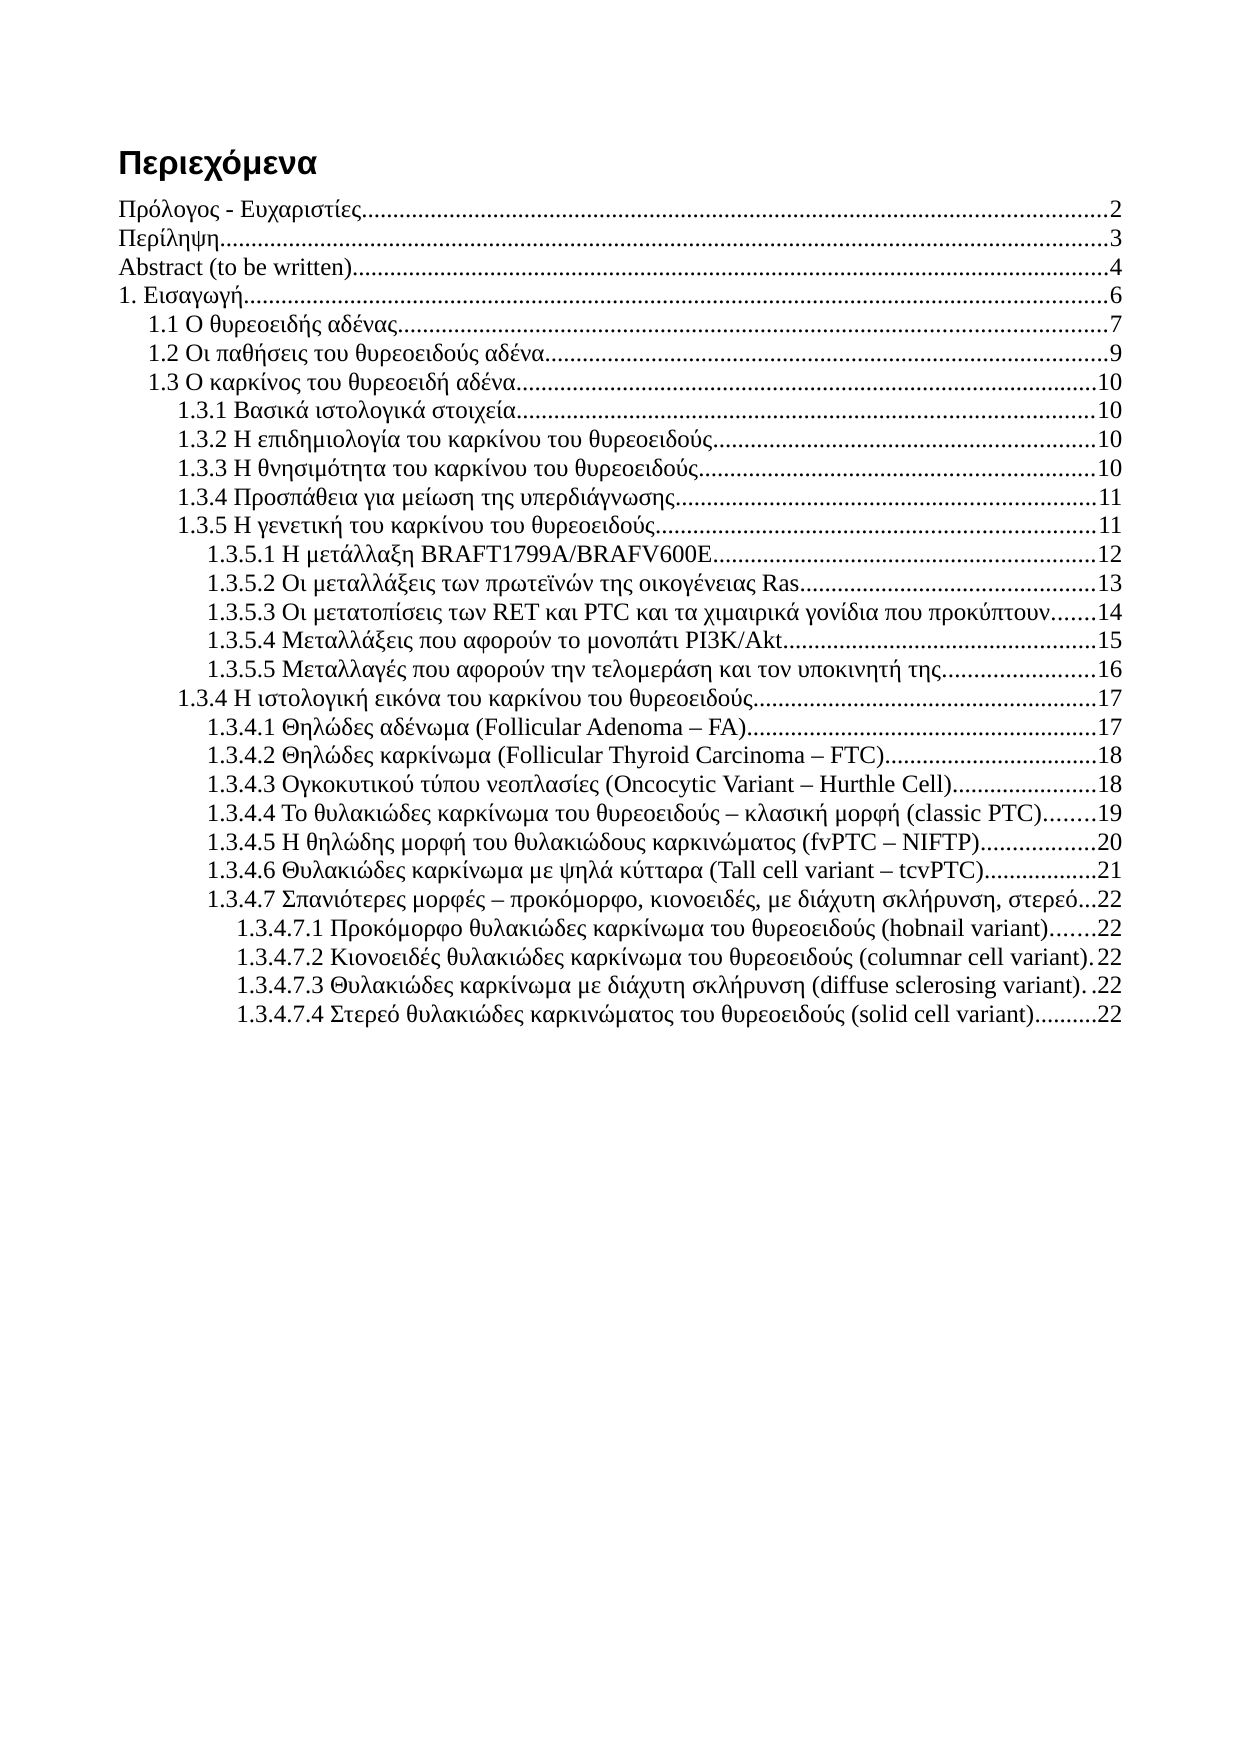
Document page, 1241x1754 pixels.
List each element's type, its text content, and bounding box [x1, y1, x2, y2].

text 1.1 Ο θυρεοειδής αδένας 7 [148, 309, 1122, 338]
text 1.3.2 Η επιδημιολογία του καρκίνου του θυρεοειδούς 10 [177, 424, 1122, 453]
text 1.3.5.3 Οι μετατοπίσεις των RET και PTC και τα χιμαιρικά γονίδια που προκύπτουν 14 [207, 597, 1122, 625]
text 1.3.4.1 Θηλώδες αδένωμα (Follicular Adenoma – FA) 17 [207, 712, 1122, 740]
text 1.3.4.7.2 Κιονοειδές θυλακιώδες καρκίνωμα του θυρεοειδούς (columnar cell variant) 22 [236, 942, 1122, 970]
text 1.3.4.3 Ογκοκυτικού τύπου νεοπλασίες (Oncocytic Variant – Hurthle Cell) 18 [207, 769, 1122, 798]
text 1.3.4 Προσπάθεια για μείωση της υπερδιάγνωσης 11 [177, 482, 1122, 510]
text 1.3 Ο καρκίνος του θυρεοειδή αδένα 10 [148, 367, 1122, 395]
text 1.3.4.7.3 Θυλακιώδες καρκίνωμα με διάχυτη σκλήρυνση (diffuse sclerosing variant) 22 [236, 970, 1122, 999]
text 1.3.4 Η ιστολογική εικόνα του καρκίνου του θυρεοειδούς 17 [177, 683, 1122, 712]
subtitle Περιεχόμενα [118, 143, 1122, 182]
text 1.3.4.7.1 Προκόμορφο θυλακιώδες καρκίνωμα του θυρεοειδούς (hobnail variant) 22 [236, 913, 1122, 942]
text 1.3.4.2 Θηλώδες καρκίνωμα (Follicular Thyroid Carcinoma – FTC) 18 [207, 740, 1122, 769]
text 1.3.1 Βασικά ιστολογικά στοιχεία 10 [177, 395, 1122, 424]
text Περίληψη 3 [118, 223, 1122, 252]
text Abstract (to be written) 4 [118, 252, 1122, 280]
text 1.3.4.7 Σπανιότερες μορφές – προκόμορφο, κιονοειδές, με διάχυτη σκλήρυνση, στερεό 22 [207, 884, 1122, 913]
text 1. Εισαγωγή 6 [118, 280, 1122, 309]
text 1.3.5 Η γενετική του καρκίνου του θυρεοειδούς 11 [177, 510, 1122, 539]
text Πρόλογος - Ευχαριστίες 2 [118, 194, 1122, 223]
text 1.3.4.4 Το θυλακιώδες καρκίνωμα του θυρεοειδούς – κλασική μορφή (classic PTC) 19 [207, 798, 1122, 827]
text 1.3.5.2 Οι μεταλλάξεις των πρωτεϊνών της οικογένειας Ras 13 [207, 568, 1122, 597]
text 1.3.4.6 Θυλακιώδες καρκίνωμα με ψηλά κύτταρα (Tall cell variant – tcvPTC) 21 [207, 855, 1122, 884]
text 1.3.3 Η θνησιμότητα του καρκίνου του θυρεοειδούς 10 [177, 453, 1122, 482]
text 1.3.4.5 Η θηλώδης μορφή του θυλακιώδους καρκινώματος (fvPTC – NIFTP) 20 [207, 827, 1122, 855]
text 1.3.5.4 Μεταλλάξεις που αφορούν το μονοπάτι PI3K/Akt 15 [207, 625, 1122, 654]
text 1.3.4.7.4 Στερεό θυλακιώδες καρκινώματος του θυρεοειδούς (solid cell variant) 22 [236, 999, 1122, 1028]
text 1.3.5.1 Η μετάλλαξη BRAFT1799A/BRAFV600E 12 [207, 539, 1122, 568]
text 1.3.5.5 Μεταλλαγές που αφορούν την τελομεράση και τον υποκινητή της 16 [207, 654, 1122, 683]
text 1.2 Οι παθήσεις του θυρεοειδούς αδένα 9 [148, 338, 1122, 367]
